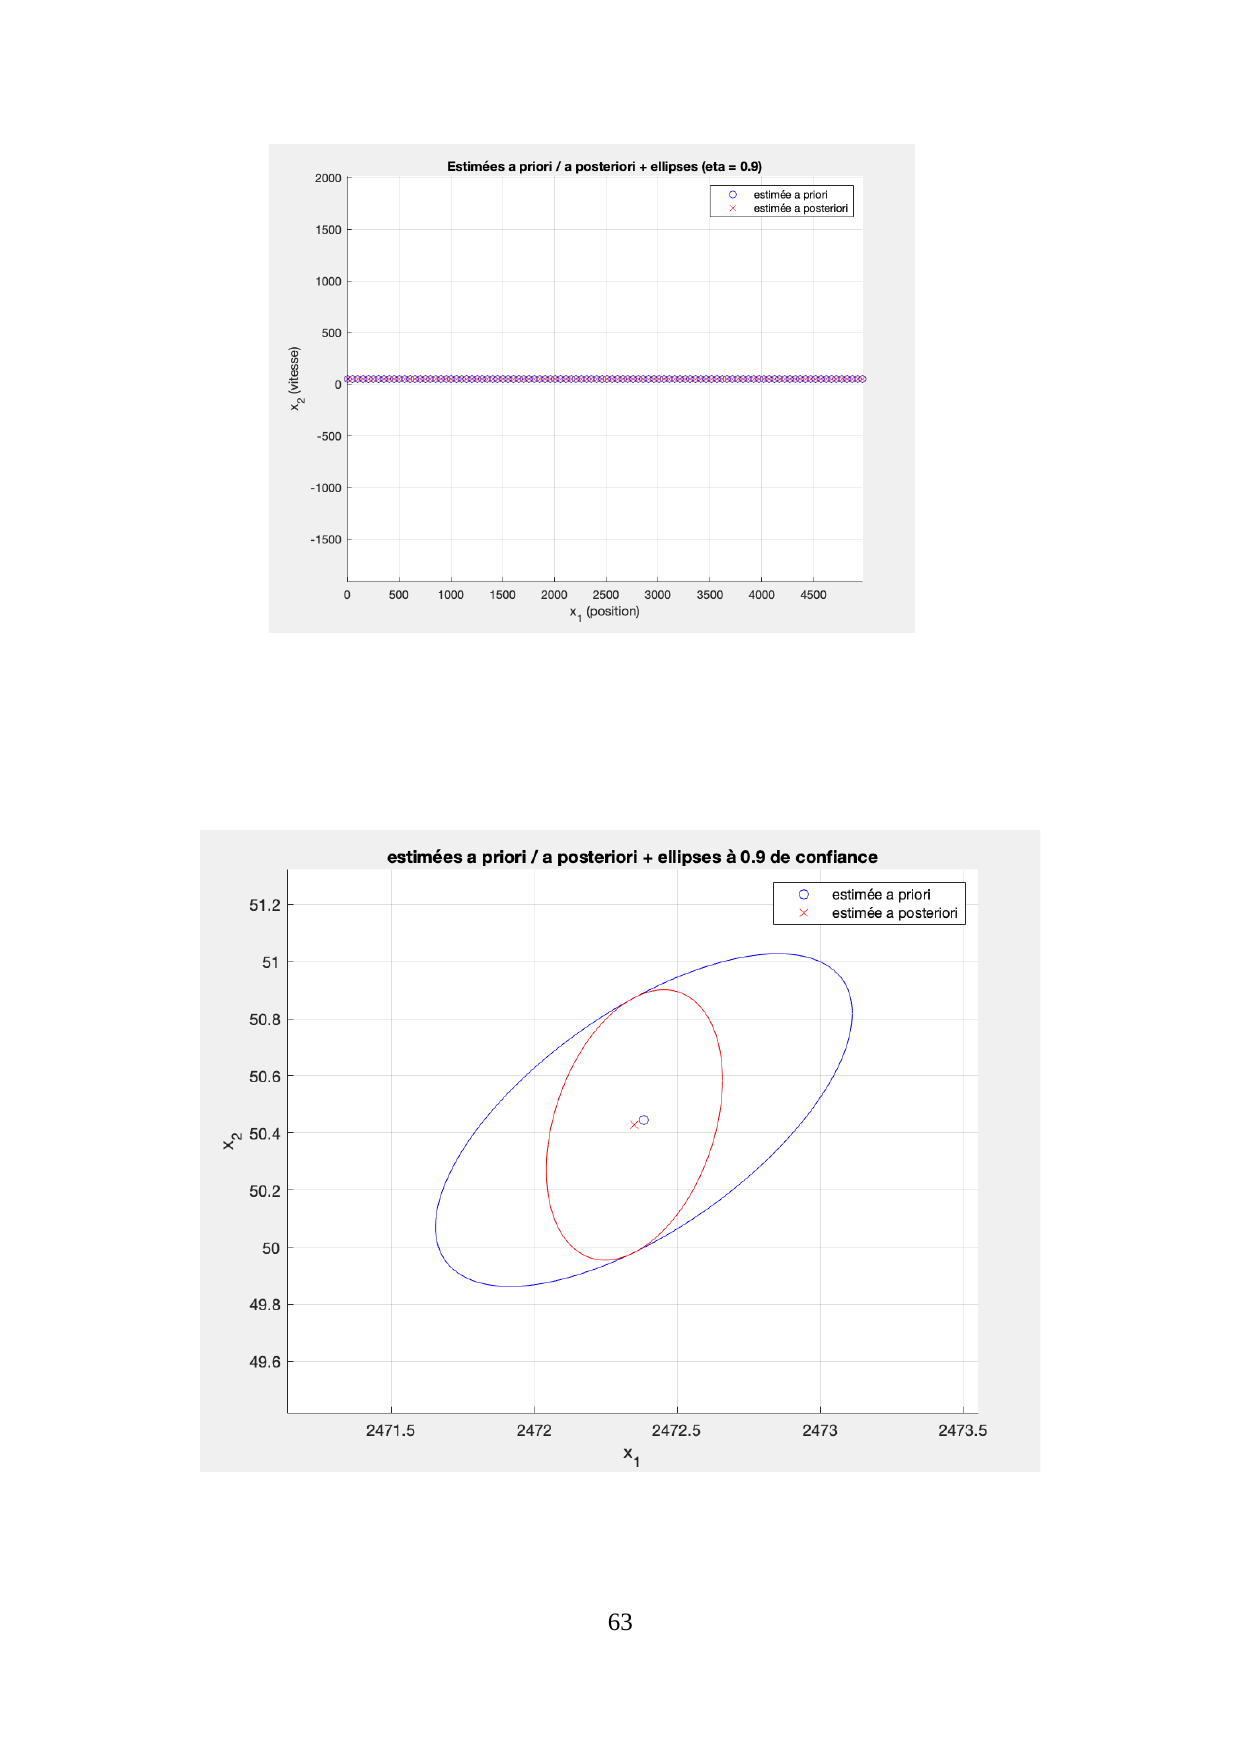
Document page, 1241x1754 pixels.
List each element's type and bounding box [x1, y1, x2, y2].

picture [200, 830, 1041, 1472]
picture [268, 144, 915, 633]
